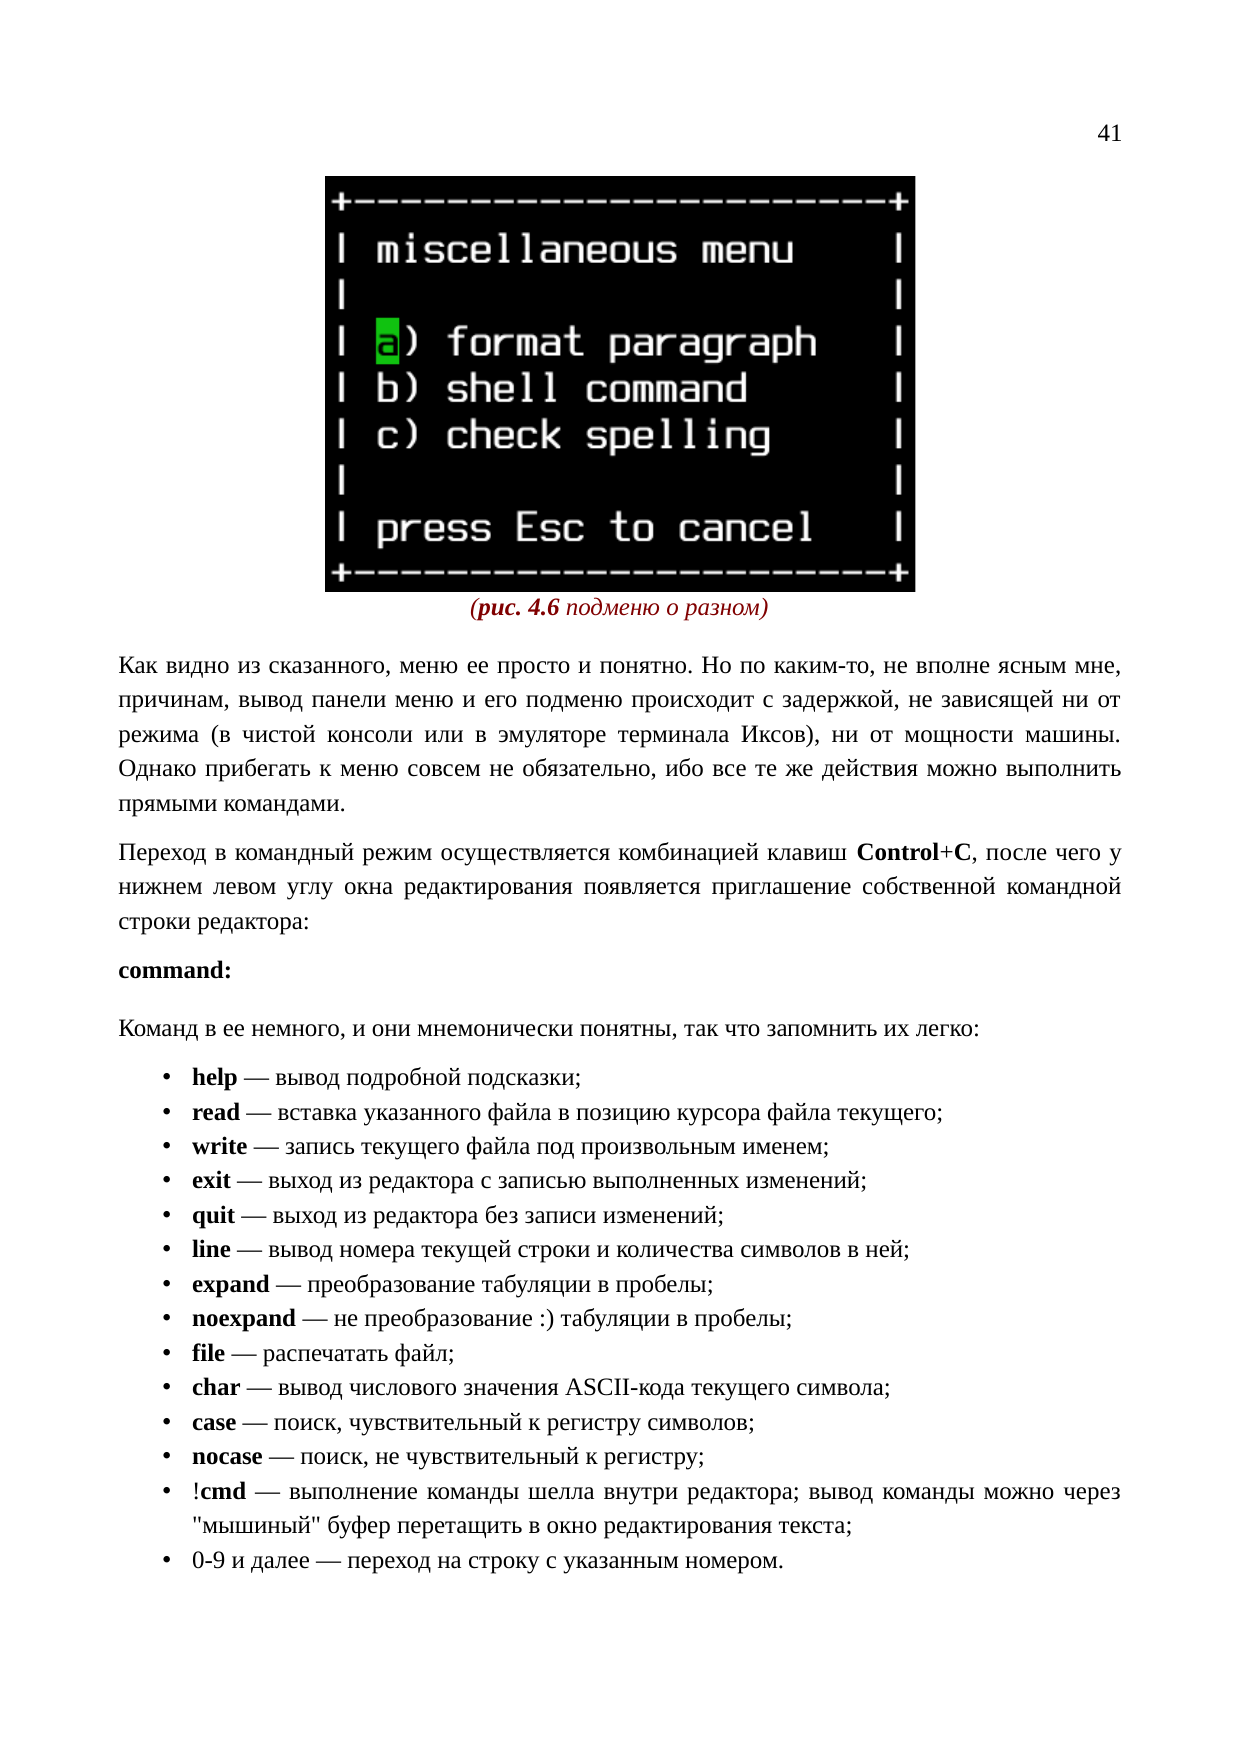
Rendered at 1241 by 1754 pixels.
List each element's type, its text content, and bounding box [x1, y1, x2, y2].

list char — вывод числового значения ASCII-кода текущего символа; [162, 1372, 1122, 1401]
text Как видно из сказанного, меню ee просто и понятно. Но по каким-то, не вполне ясным мне, причинам, вывод панели меню и его подменю происходит с задержкой, не зависящей ни от режима (в чистой консоли или в эмуляторе терминала Иксов), ни от мощности машины. Однако прибегать к меню совсем не обязательно, ибо все те же действия можно выполнить прямыми командами. [118, 650, 1122, 816]
list read — вставка указанного файла в позицию курсора файла текущего; [162, 1097, 1122, 1125]
text Команд в ee немного, и они мнемонически понятны, так что запомнить их легко: [118, 1013, 1122, 1042]
picture [325, 176, 916, 592]
list !cmd — выполнение команды шелла внутри редактора; вывод команды можно через "мышиный" буфер перетащить в окно редактирования текста; [162, 1476, 1122, 1539]
list nocase — поиск, не чувствительный к регистру; [162, 1441, 1122, 1470]
list 0-9 и далее — переход на строку с указанным номером. [162, 1545, 1122, 1573]
list help — вывод подробной подсказки; [162, 1062, 1122, 1091]
text Переход в командный режим осуществляется комбинацией клавиш Control+C, после чего у нижнем левом углу окна редактирования появляется приглашение собственной командной строки редактора: [118, 837, 1122, 934]
list expand — преобразование табуляции в пробелы; [162, 1269, 1122, 1298]
list line — вывод номера текущей строки и количества символов в ней; [162, 1234, 1122, 1263]
list file — распечатать файл; [162, 1338, 1122, 1367]
list write — запись текущего файла под произвольным именем; [162, 1131, 1122, 1160]
text (рис. 4.6 подменю о разном) [118, 176, 1122, 620]
list case — поиск, чувствительный к регистру символов; [162, 1407, 1122, 1436]
list quit — выход из редактора без записи изменений; [162, 1200, 1122, 1229]
list noexpand — не преобразование :) табуляции в пробелы; [162, 1303, 1122, 1332]
list exit — выход из редактора с записью выполненных изменений; [162, 1166, 1122, 1194]
text command: [118, 955, 1122, 983]
